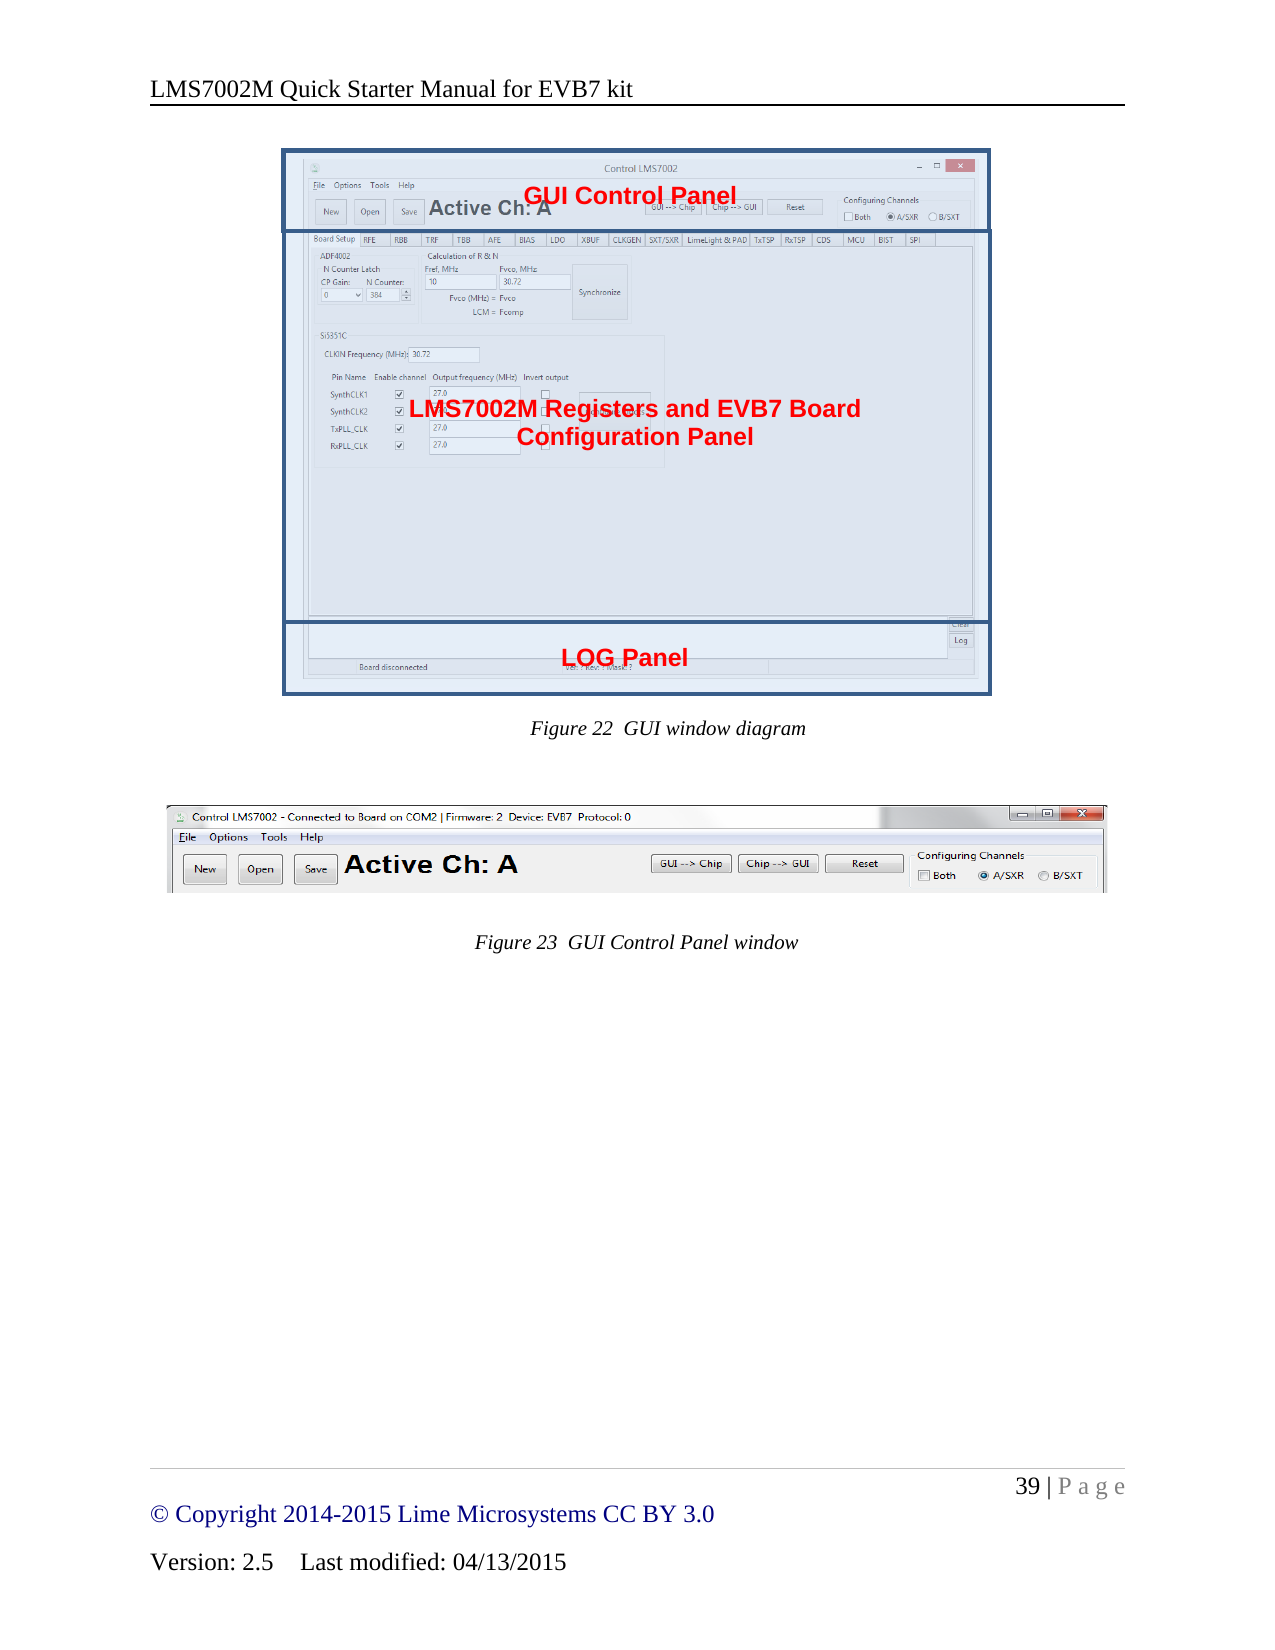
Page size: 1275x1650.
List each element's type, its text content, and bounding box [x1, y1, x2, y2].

text Figure 22 GUI window diagram [150, 716, 1125, 740]
text LMS7002M Registers and EVB7 Board Configuration Panel [388, 393, 882, 451]
picture [166, 805, 1108, 893]
text LOG Panel [561, 643, 759, 672]
text Figure 23 GUI Control Panel window [150, 930, 1125, 954]
text GUI Control Panel [523, 181, 738, 209]
